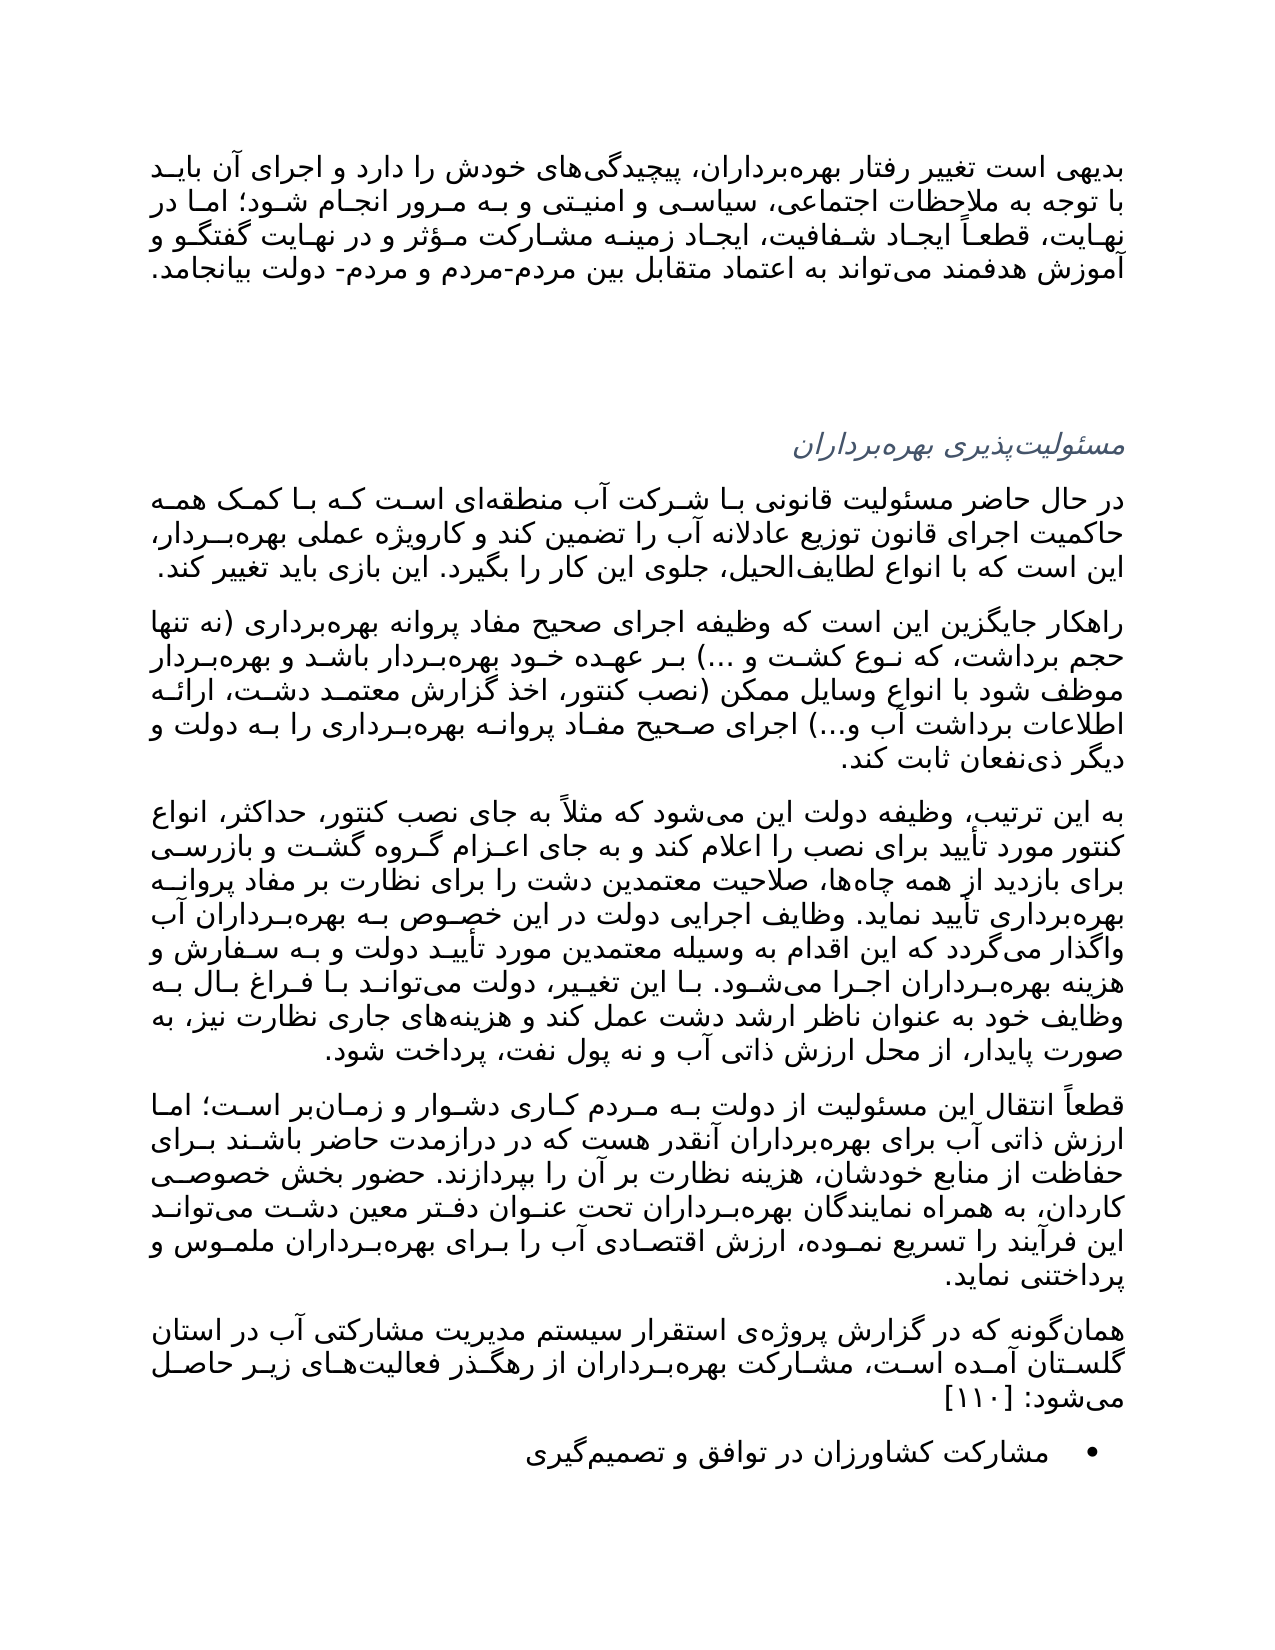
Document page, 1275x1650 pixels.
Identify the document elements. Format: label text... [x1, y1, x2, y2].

subtitle مسئولیت‌پذیری بهره‌برداران [150, 428, 1125, 462]
text همان‌گونه که در گزارش پروژه‌ی استقرار سیستم مدیریت مشارکتی آب در استان گلستان آمده است، مشارکت بهره‌برداران از رهگذر فعالیت‌های زیر حاصل می‌شود: [۱۱۰] [150, 1313, 1125, 1415]
text بدیهی است تغییر رفتار بهره‌برداران، پیچیدگی‌های خودش را دارد و اجرای آن باید با توجه به ملاحظات اجتماعی، سیاسی و امنیتی و به مرور انجام شود؛ اما در نهایت، قطعاً ایجاد شفافیت، ایجاد زمینه مشارکت مؤثر و در نهایت گفتگو و آموزش هدفمند می‌تواند به اعتماد متقابل بین مردم-مردم و مردم- دولت بیانجامد. [150, 150, 1125, 286]
text به این ترتیب، وظیفه دولت این می‌شود که مثلاً به جای نصب کنتور، حداکثر، انواع کنتور مورد تأیید برای نصب را اعلام کند و به جای اعزام گروه گشت و بازرسی برای بازدید از همه چاه‌ها، صلاحیت معتمدین دشت را برای نظارت بر مفاد پروانه بهره‌برداری تأیید نماید. وظایف اجرایی دولت در این خصوص به بهره‌برداران آب واگذار می‌گردد که این اقدام به وسیله معتمدین مورد تأیید دولت و به سفارش و هزینه بهره‌برداران اجرا می‌شود. با این تغییر، دولت می‌تواند با فراغ بال به وظایف خود به عنوان ناظر ارشد دشت عمل کند و هزینه‌های جاری نظارت نیز، به صورت پایدار، از محل ارزش ذاتی آب و نه پول نفت، پرداخت شود. [150, 796, 1125, 1067]
text راهکار جایگزین این است که وظیفه اجرای صحیح مفاد پروانه بهره‌برداری (نه تنها حجم برداشت، که نوع کشت و ...) بر عهده خود بهره‌بردار باشد و بهره‌بردار موظف شود با انواع وسایل ممکن (نصب کنتور، اخذ گزارش معتمد دشت، ارائه اطلاعات برداشت آب و...) اجرای صحیح مفاد پروانه بهره‌برداری را به دولت و دیگر ذی‌نفعان ثابت کند. [150, 605, 1125, 775]
list مشارکت کشاورزان در توافق و تصمیم‌گیری [150, 1436, 1087, 1469]
text در حال حاضر مسئولیت قانونی با شرکت آب منطقه‌ای است که با کمک همه حاکمیت اجرای قانون توزیع عادلانه آب را تضمین کند و کارویژه عملی بهره‌بردار، این است که با انواع لطایف‌الحیل، جلوی این کار را بگیرد. این بازی باید تغییر کند. [150, 482, 1125, 584]
text قطعاً انتقال این مسئولیت از دولت به مردم کاری دشوار و زمان‌بر است؛ اما ارزش ذاتی آب برای بهره‌برداران آنقدر هست که در درازمدت حاضر باشند برای حفاظت از منابع خودشان، هزینه نظارت بر آن را بپردازند. حضور بخش خصوصی کاردان، به همراه نمایندگان بهره‌برداران تحت عنوان دفتر معین دشت می‌تواند این فرآیند را تسریع نموده، ارزش اقتصادی آب را برای بهره‌برداران ملموس و پرداختنی نماید. [150, 1088, 1125, 1292]
